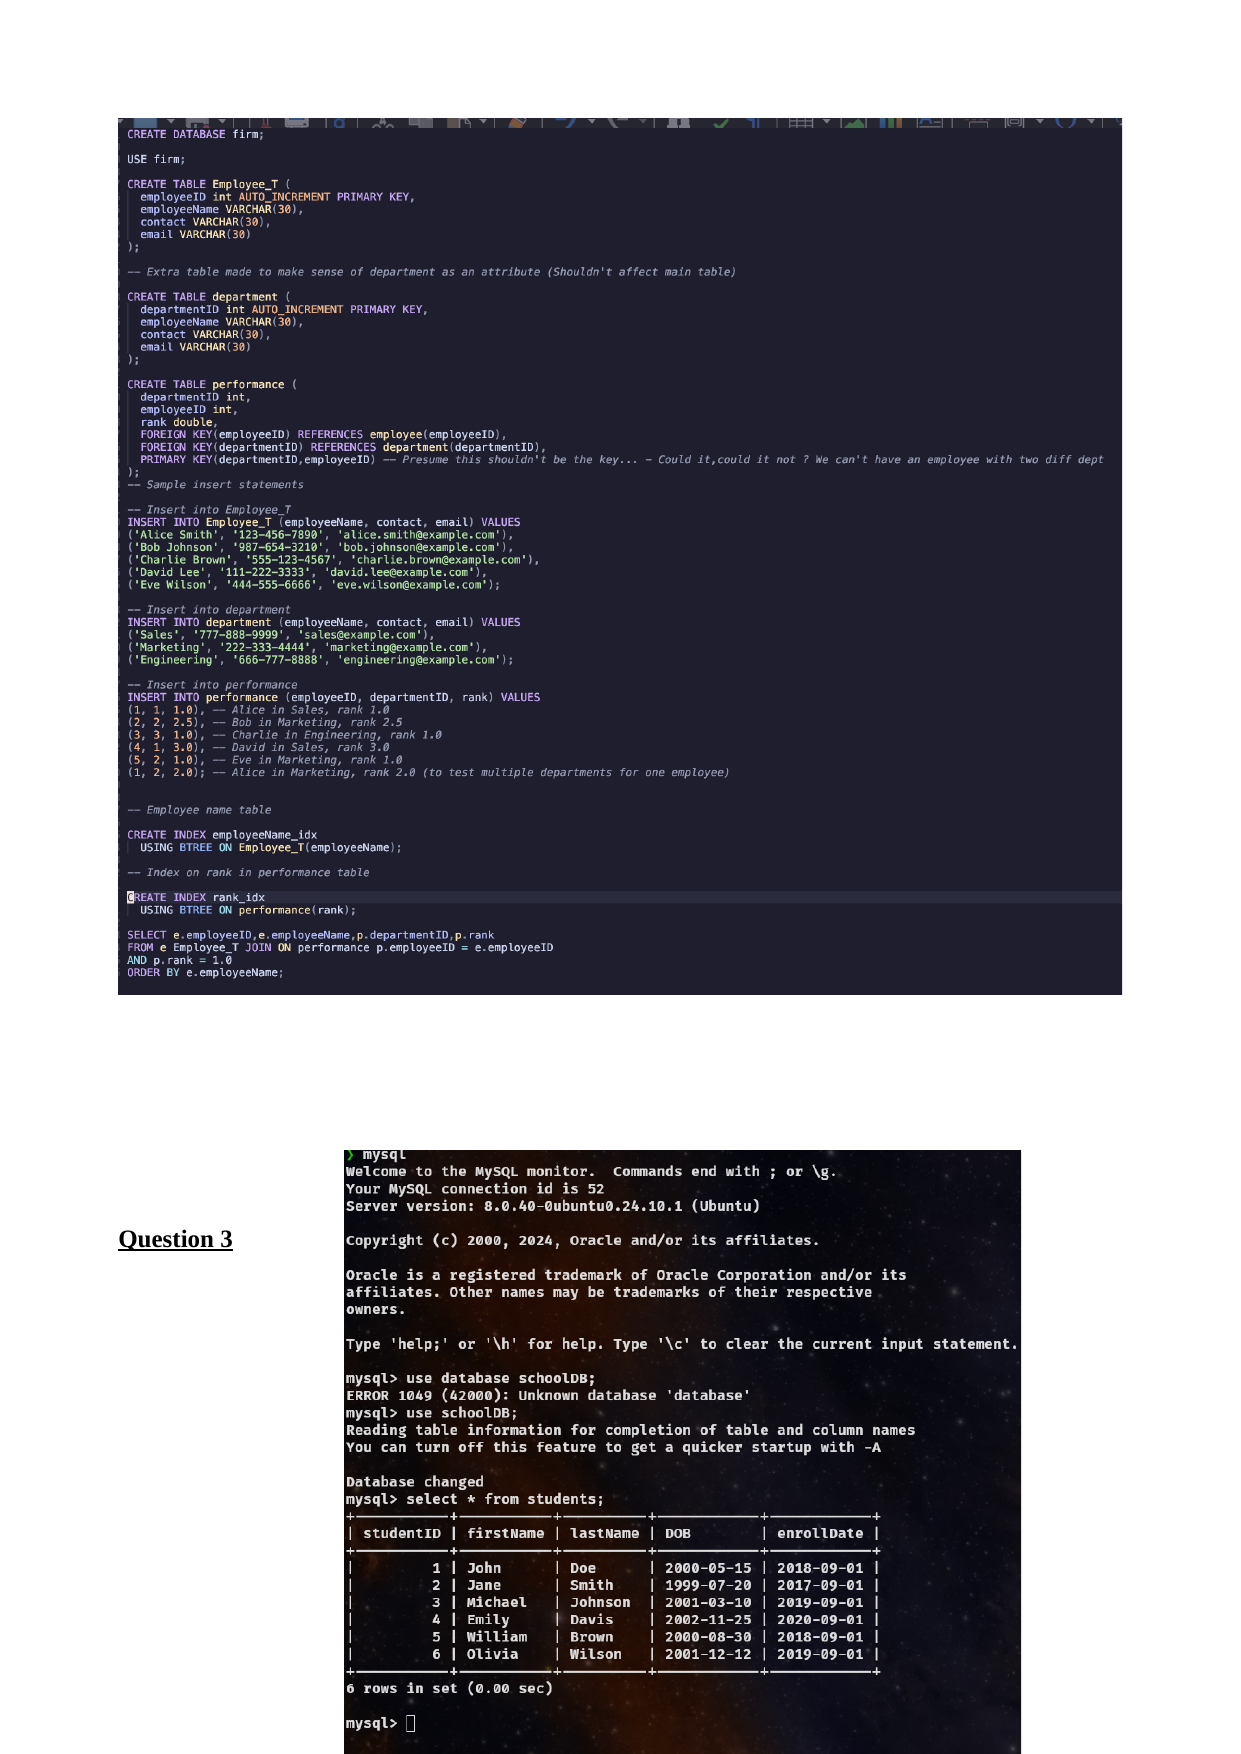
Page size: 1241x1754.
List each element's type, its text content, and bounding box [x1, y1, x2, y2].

text [1022, 1224, 1122, 1253]
picture [344, 1150, 1022, 1754]
text Question 3 [118, 1224, 344, 1253]
picture [118, 118, 1123, 995]
